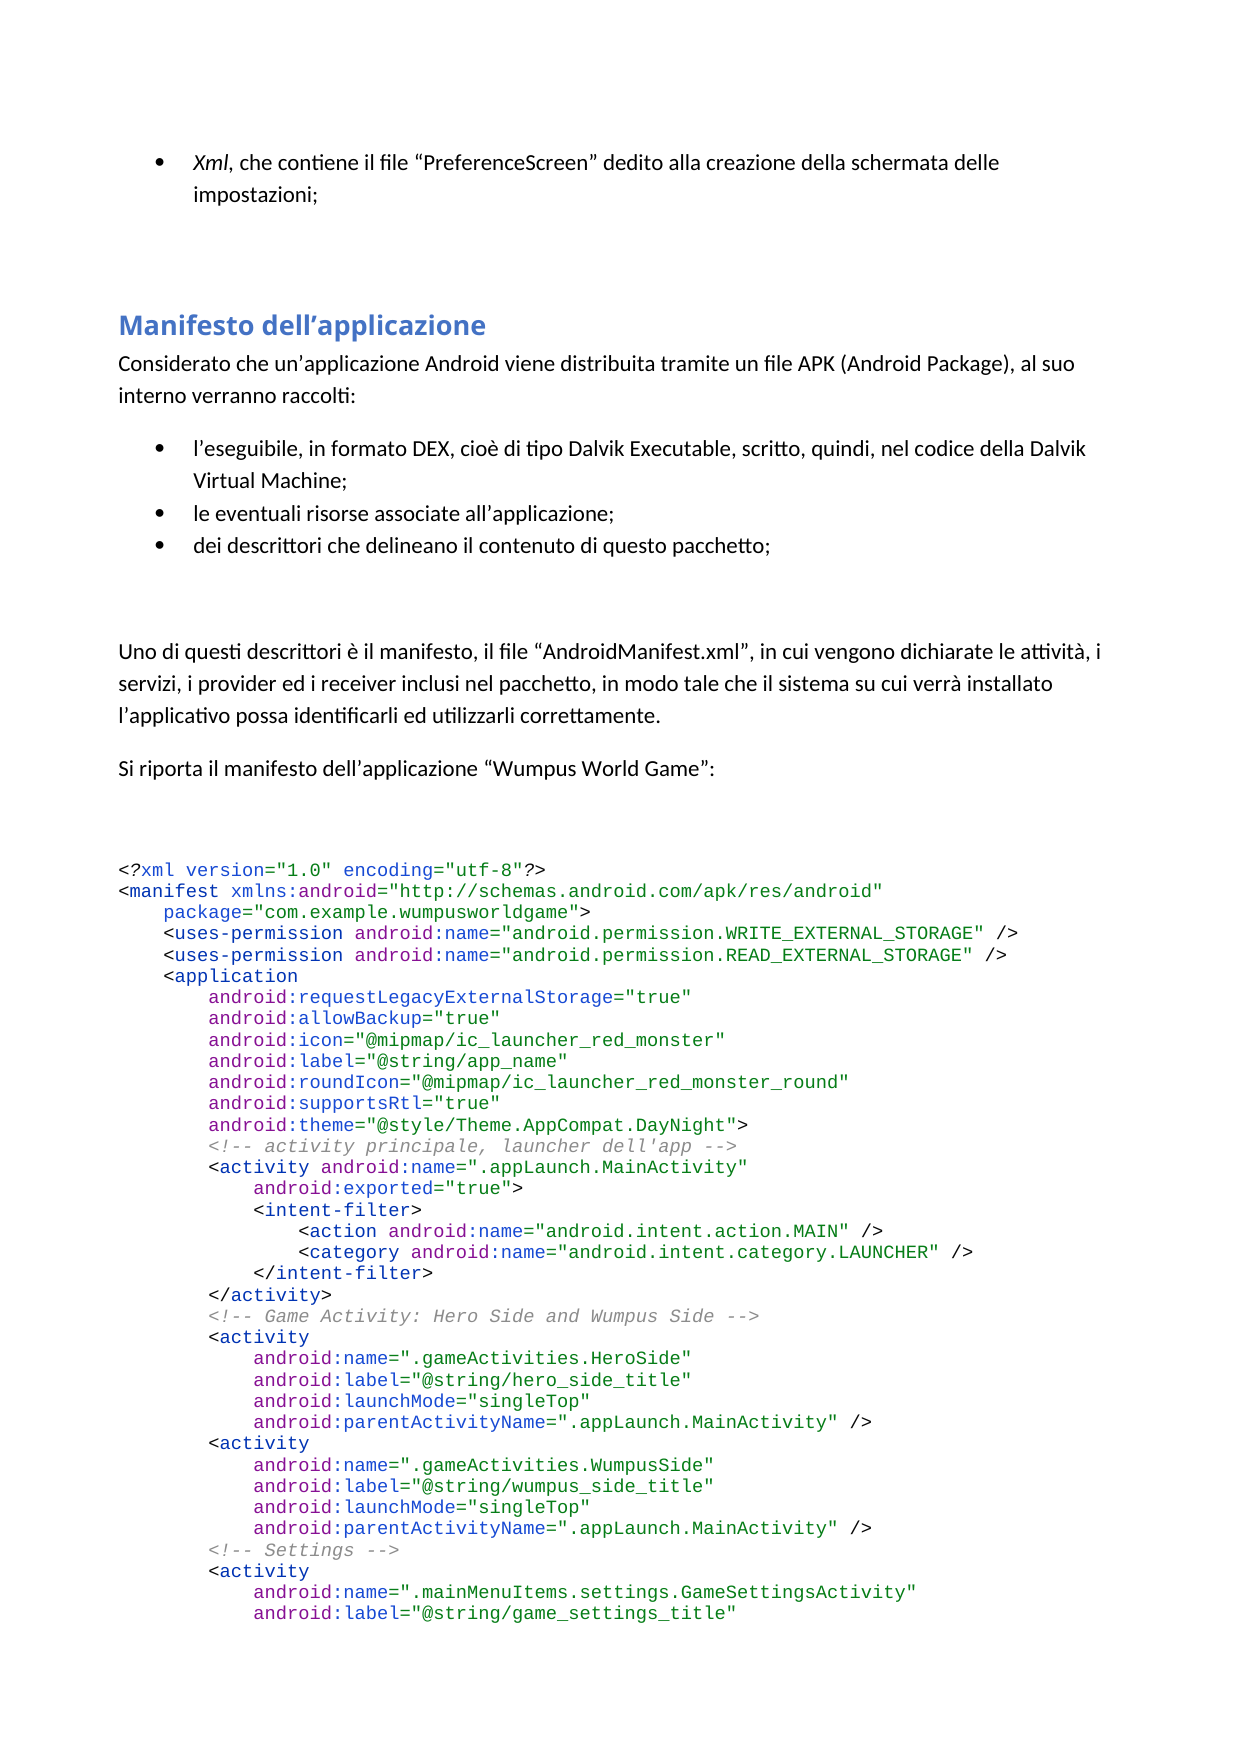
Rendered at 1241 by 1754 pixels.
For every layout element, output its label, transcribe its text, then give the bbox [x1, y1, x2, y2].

list dei descrittori che delineano il contenuto di questo pacchetto; [156, 531, 1122, 559]
list Xml, che contiene il file “PreferenceScreen” dedito alla creazione della schermata delle impostazioni; [156, 148, 1122, 208]
text <?xml version="1.0" encoding="utf-8"?> <manifest xmlns:android="http://schemas.android.com/apk/res/android" package="com.example.wumpusworldgame"> <uses-permission android:name="android.permission.WRITE_EXTERNAL_STORAGE" /> <uses-permission android:name="android.permission.READ_EXTERNAL_STORAGE" /> <application android:requestLegacyExternalStorage="true" android:allowBackup="true" android:icon="@mipmap/ic_launcher_red_monster" android:label="@string/app_name" android:roundIcon="@mipmap/ic_launcher_red_monster_round" android:supportsRtl="true" android:theme="@style/Theme.AppCompat.DayNight"> <!-- activity principale, launcher dell'app --> <activity android:name=".appLaunch.MainActivity" android:exported="true"> <intent-filter> <action android:name="android.intent.action.MAIN" /> <category android:name="android.intent.category.LAUNCHER" /> </intent-filter> </activity> <!-- Game Activity: Hero Side and Wumpus Side --> <activity android:name=".gameActivities.HeroSide" android:label="@string/hero_side_title" android:launchMode="singleTop" android:parentActivityName=".appLaunch.MainActivity" /> <activity android:name=".gameActivities.WumpusSide" android:label="@string/wumpus_side_title" android:launchMode="singleTop" android:parentActivityName=".appLaunch.MainActivity" /> <!-- Settings --> <activity android:name=".mainMenuItems.settings.GameSettingsActivity" android:label="@string/game_settings_title" [118, 860, 1122, 1625]
subtitle Manifesto dell’applicazione [118, 307, 1122, 343]
text Considerato che un’applicazione Android viene distribuita tramite un file APK (Android Package), al suo interno verranno raccolti: [118, 349, 1122, 409]
text Si riporta il manifesto dell’applicazione “Wumpus World Game”: [118, 754, 1122, 782]
list le eventuali risorse associate all’applicazione; [156, 499, 1122, 527]
list l’eseguibile, in formato DEX, cioè di tipo Dalvik Executable, scritto, quindi, nel codice della Dalvik Virtual Machine; [156, 434, 1122, 494]
text Uno di questi descrittori è il manifesto, il file “AndroidManifest.xml”, in cui vengono dichiarate le attività, i servizi, i provider ed i receiver inclusi nel pacchetto, in modo tale che il sistema su cui verrà installato l’applicativo possa identificarli ed utilizzarli correttamente. [118, 637, 1122, 729]
